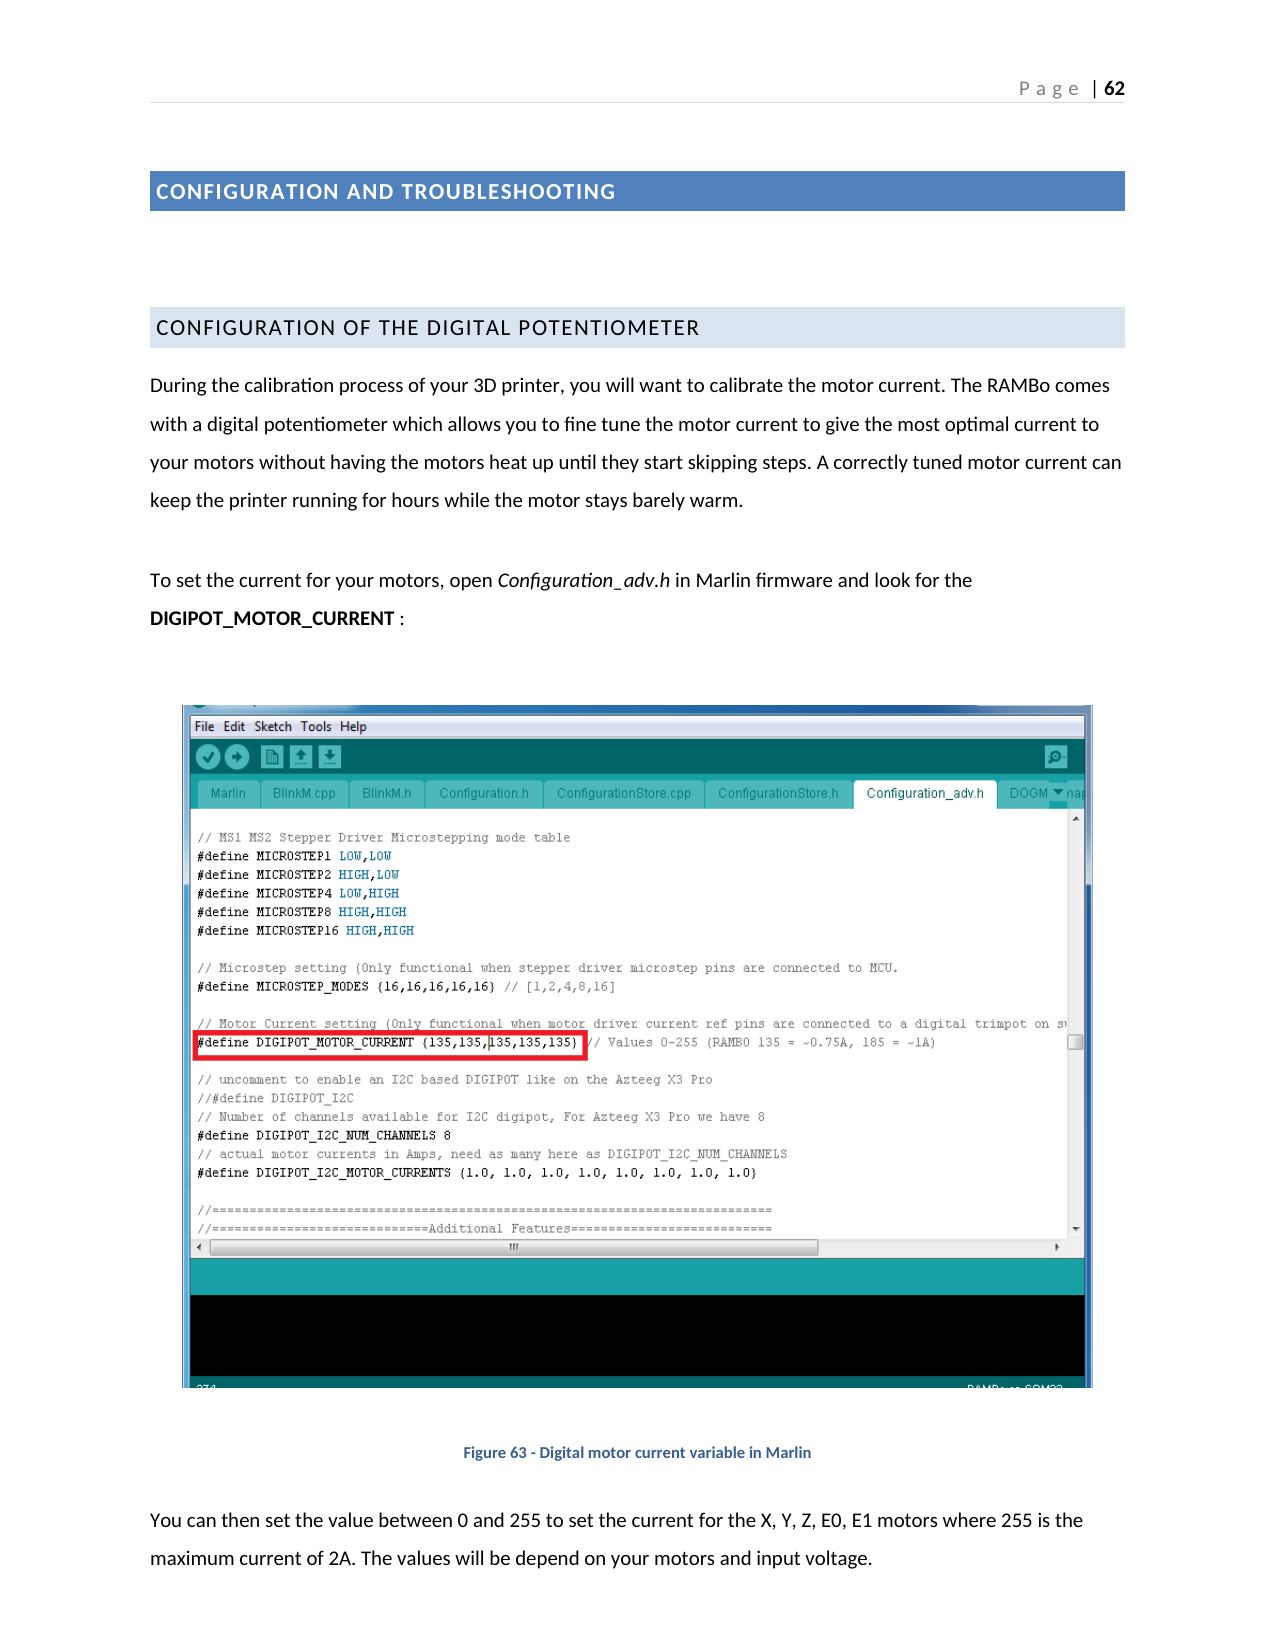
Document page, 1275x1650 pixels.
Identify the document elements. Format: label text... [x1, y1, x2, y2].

subtitle Configuration and troubleshooting [156, 177, 1119, 205]
text Figure 63 - Digital motor current variable in Marlin [150, 1442, 1125, 1462]
text During the calibration process of your 3D printer, you will want to calibrate the motor current. The RAMBo comes with a digital potentiometer which allows you to fine tune the motor current to give the most optimal current to your motors without having the motors heat up until they start skipping steps. A correctly tuned motor current can keep the printer running for hours while the motor stays barely warm. [150, 373, 1125, 512]
text To set the current for your motors, open Configuration_adv.h in Marlin firmware and look for the DIGIPOT_MOTOR_CURRENT : [150, 567, 1125, 630]
subtitle Configuration of the digital potentiometer [156, 314, 1119, 341]
text You can then set the value between 0 and 255 to set the current for the X, Y, Z, E0, E1 motors where 255 is the maximum current of 2A. The values will be depend on your motors and input voltage. [150, 1507, 1125, 1570]
